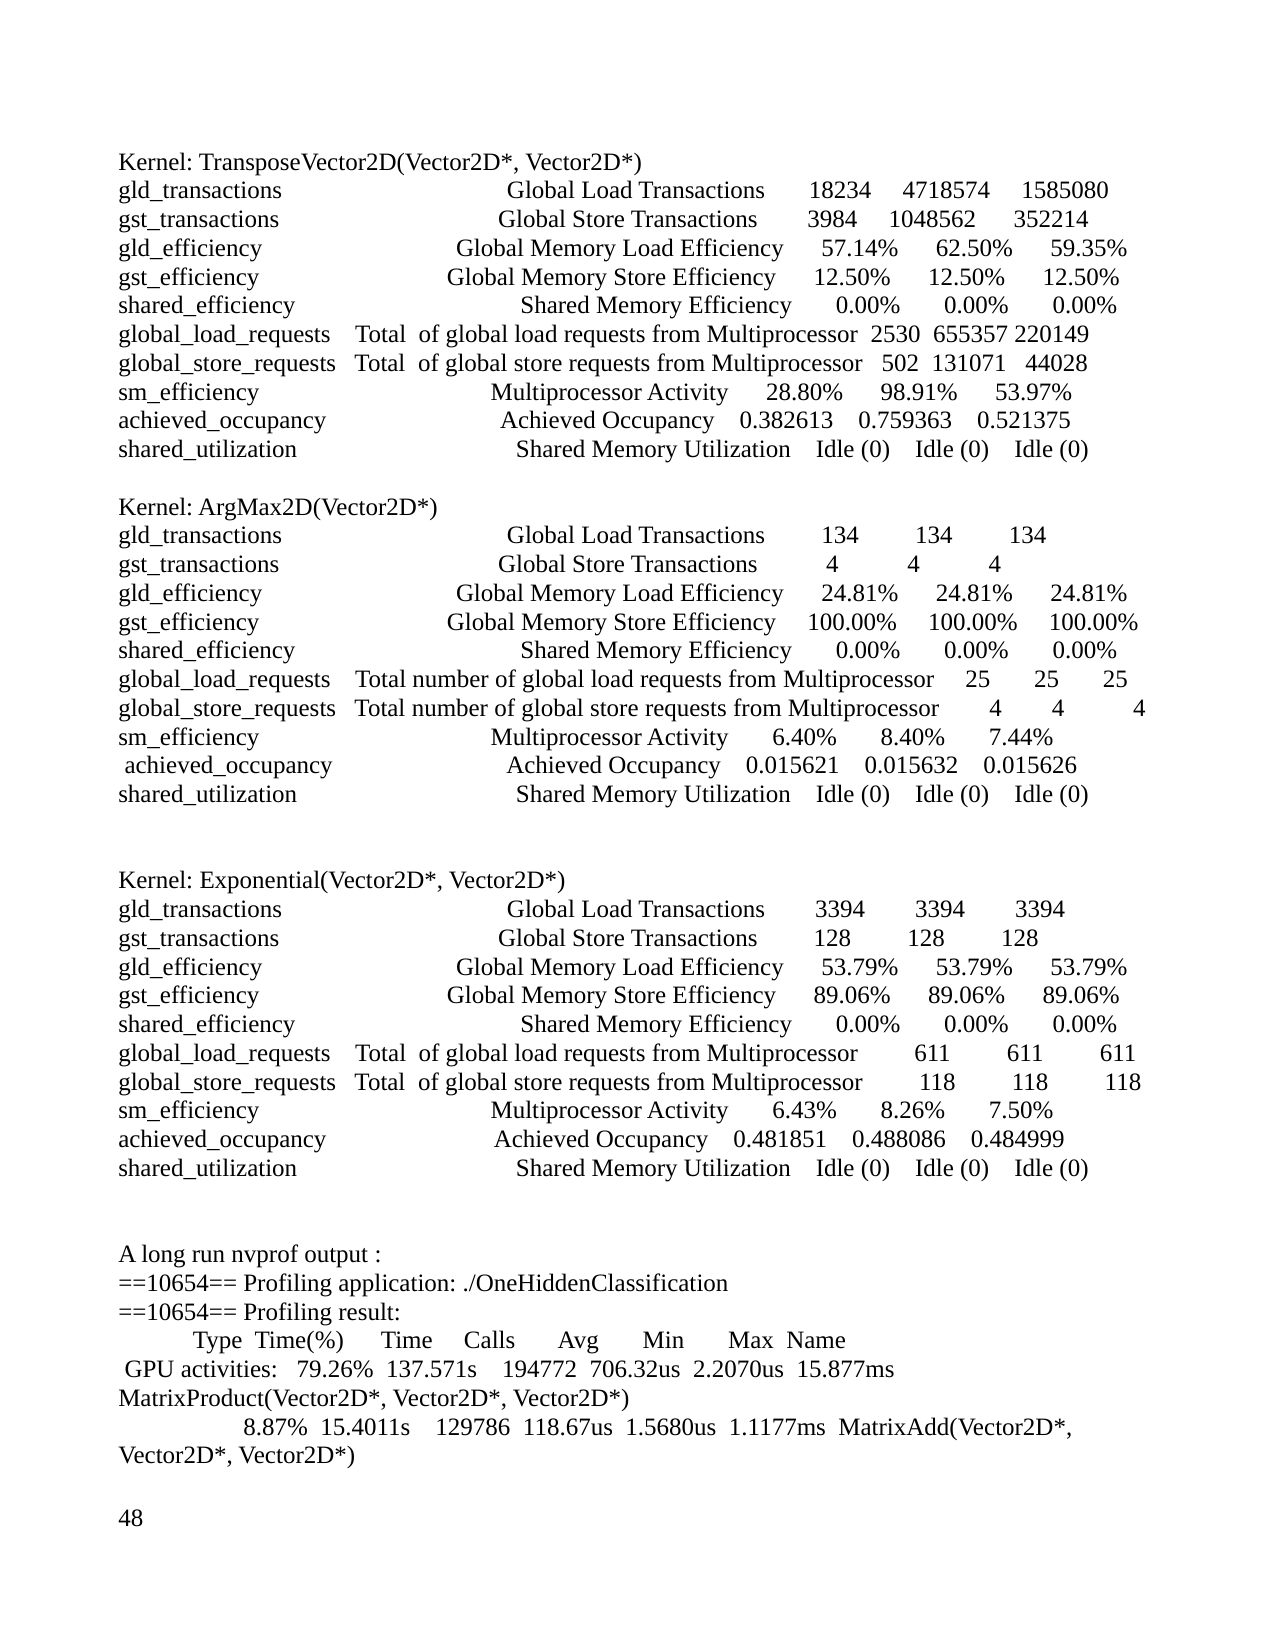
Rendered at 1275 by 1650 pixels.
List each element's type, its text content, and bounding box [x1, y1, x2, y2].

text shared_efficiency Shared Memory Efficiency 0.00% 0.00% 0.00% [118, 291, 1157, 319]
text achieved_occupancy Achieved Occupancy 0.382613 0.759363 0.521375 [118, 406, 1157, 434]
text 8.87% 15.4011s 129786 118.67us 1.5680us 1.1177ms MatrixAdd(Vector2D*, Vector2D*, Vector2D*) [118, 1412, 1157, 1469]
text achieved_occupancy Achieved Occupancy 0.481851 0.488086 0.484999 [118, 1124, 1157, 1153]
text A long run nvprof output : [118, 1239, 1157, 1268]
text sm_efficiency Multiprocessor Activity 28.80% 98.91% 53.97% [118, 377, 1157, 406]
text gld_transactions Global Load Transactions 18234 4718574 1585080 [118, 176, 1157, 204]
text global_load_requests Total of global load requests from Multiprocessor 611 611 611 [118, 1038, 1157, 1067]
text gst_transactions Global Store Transactions 128 128 128 [118, 923, 1157, 952]
text gld_transactions Global Load Transactions 3394 3394 3394 [118, 894, 1157, 923]
text Kernel: TransposeVector2D(Vector2D*, Vector2D*) [118, 147, 1157, 176]
text ==10654== Profiling application: ./OneHiddenClassification [118, 1268, 1157, 1297]
text global_store_requests Total of global store requests from Multiprocessor 502 131071 44028 [118, 348, 1157, 377]
text shared_utilization Shared Memory Utilization Idle (0) Idle (0) Idle (0) [118, 1153, 1157, 1182]
text ==10654== Profiling result: [118, 1297, 1157, 1326]
text shared_utilization Shared Memory Utilization Idle (0) Idle (0) Idle (0) [118, 434, 1157, 463]
text achieved_occupancy Achieved Occupancy 0.015621 0.015632 0.015626 [118, 751, 1157, 779]
text GPU activities: 79.26% 137.571s 194772 706.32us 2.2070us 15.877ms MatrixProduct(Vector2D*, Vector2D*, Vector2D*) [118, 1354, 1157, 1412]
text sm_efficiency Multiprocessor Activity 6.43% 8.26% 7.50% [118, 1096, 1157, 1124]
text gld_efficiency Global Memory Load Efficiency 53.79% 53.79% 53.79% [118, 952, 1157, 981]
text shared_utilization Shared Memory Utilization Idle (0) Idle (0) Idle (0) [118, 779, 1157, 808]
text sm_efficiency Multiprocessor Activity 6.40% 8.40% 7.44% [118, 722, 1157, 751]
text global_store_requests Total number of global store requests from Multiprocessor 4 4 4 [118, 693, 1157, 722]
text gst_efficiency Global Memory Store Efficiency 89.06% 89.06% 89.06% [118, 981, 1157, 1009]
text Kernel: Exponential(Vector2D*, Vector2D*) [118, 866, 1157, 894]
text gld_efficiency Global Memory Load Efficiency 57.14% 62.50% 59.35% [118, 233, 1157, 262]
text global_store_requests Total of global store requests from Multiprocessor 118 118 118 [118, 1067, 1157, 1096]
text shared_efficiency Shared Memory Efficiency 0.00% 0.00% 0.00% [118, 1009, 1157, 1038]
text Type Time(%) Time Calls Avg Min Max Name [118, 1326, 1157, 1354]
text Kernel: ArgMax2D(Vector2D*) [118, 492, 1157, 521]
text gst_transactions Global Store Transactions 3984 1048562 352214 [118, 204, 1157, 233]
text shared_efficiency Shared Memory Efficiency 0.00% 0.00% 0.00% [118, 636, 1157, 664]
text gst_efficiency Global Memory Store Efficiency 100.00% 100.00% 100.00% [118, 607, 1157, 636]
text gst_efficiency Global Memory Store Efficiency 12.50% 12.50% 12.50% [118, 262, 1157, 291]
text global_load_requests Total number of global load requests from Multiprocessor 25 25 25 [118, 664, 1157, 693]
text gld_efficiency Global Memory Load Efficiency 24.81% 24.81% 24.81% [118, 578, 1157, 607]
text global_load_requests Total of global load requests from Multiprocessor 2530 655357 220149 [118, 319, 1157, 348]
text gld_transactions Global Load Transactions 134 134 134 [118, 521, 1157, 549]
text gst_transactions Global Store Transactions 4 4 4 [118, 549, 1157, 578]
